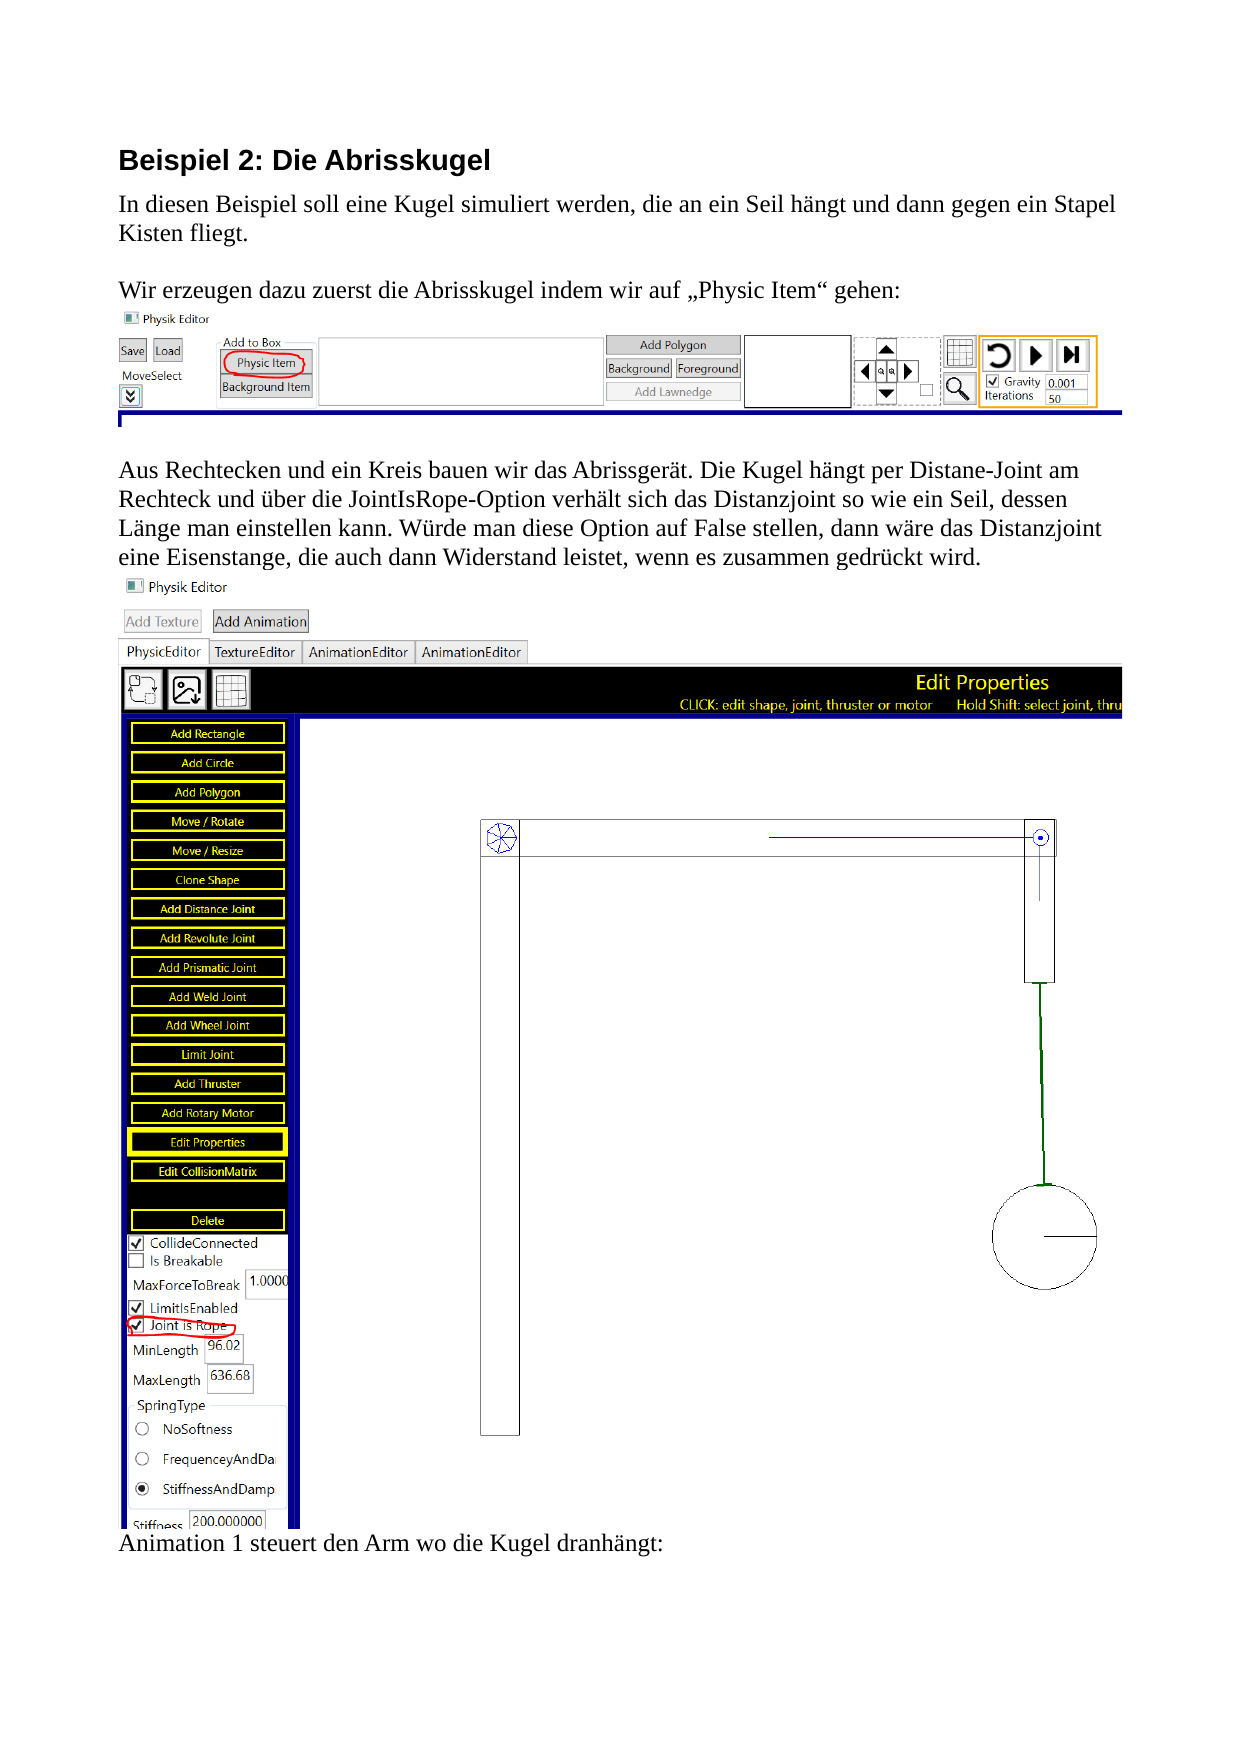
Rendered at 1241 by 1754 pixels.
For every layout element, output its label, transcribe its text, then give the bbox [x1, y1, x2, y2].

text Animation 1 steuert den Arm wo die Kugel dranhängt: [118, 1529, 1122, 1557]
subtitle Beispiel 2: Die Abrisskugel [118, 143, 1122, 177]
picture [118, 304, 1123, 427]
picture [118, 570, 1123, 1529]
text In diesen Beispiel soll eine Kugel simuliert werden, die an ein Seil hängt und dann gegen ein Stapel Kisten fliegt. [118, 189, 1122, 247]
text Wir erzeugen dazu zuerst die Abrisskugel indem wir auf „Physic Item“ gehen: [118, 275, 1122, 304]
text Aus Rechtecken und ein Kreis bauen wir das Abrissgerät. Die Kugel hängt per Distane-Joint am Rechteck und über die JointIsRope-Option verhält sich das Distanzjoint so wie ein Seil, dessen Länge man einstellen kann. Würde man diese Option auf False stellen, dann wäre das Distanzjoint eine Eisenstange, die auch dann Widerstand leistet, wenn es zusammen gedrückt wird. [118, 456, 1122, 570]
